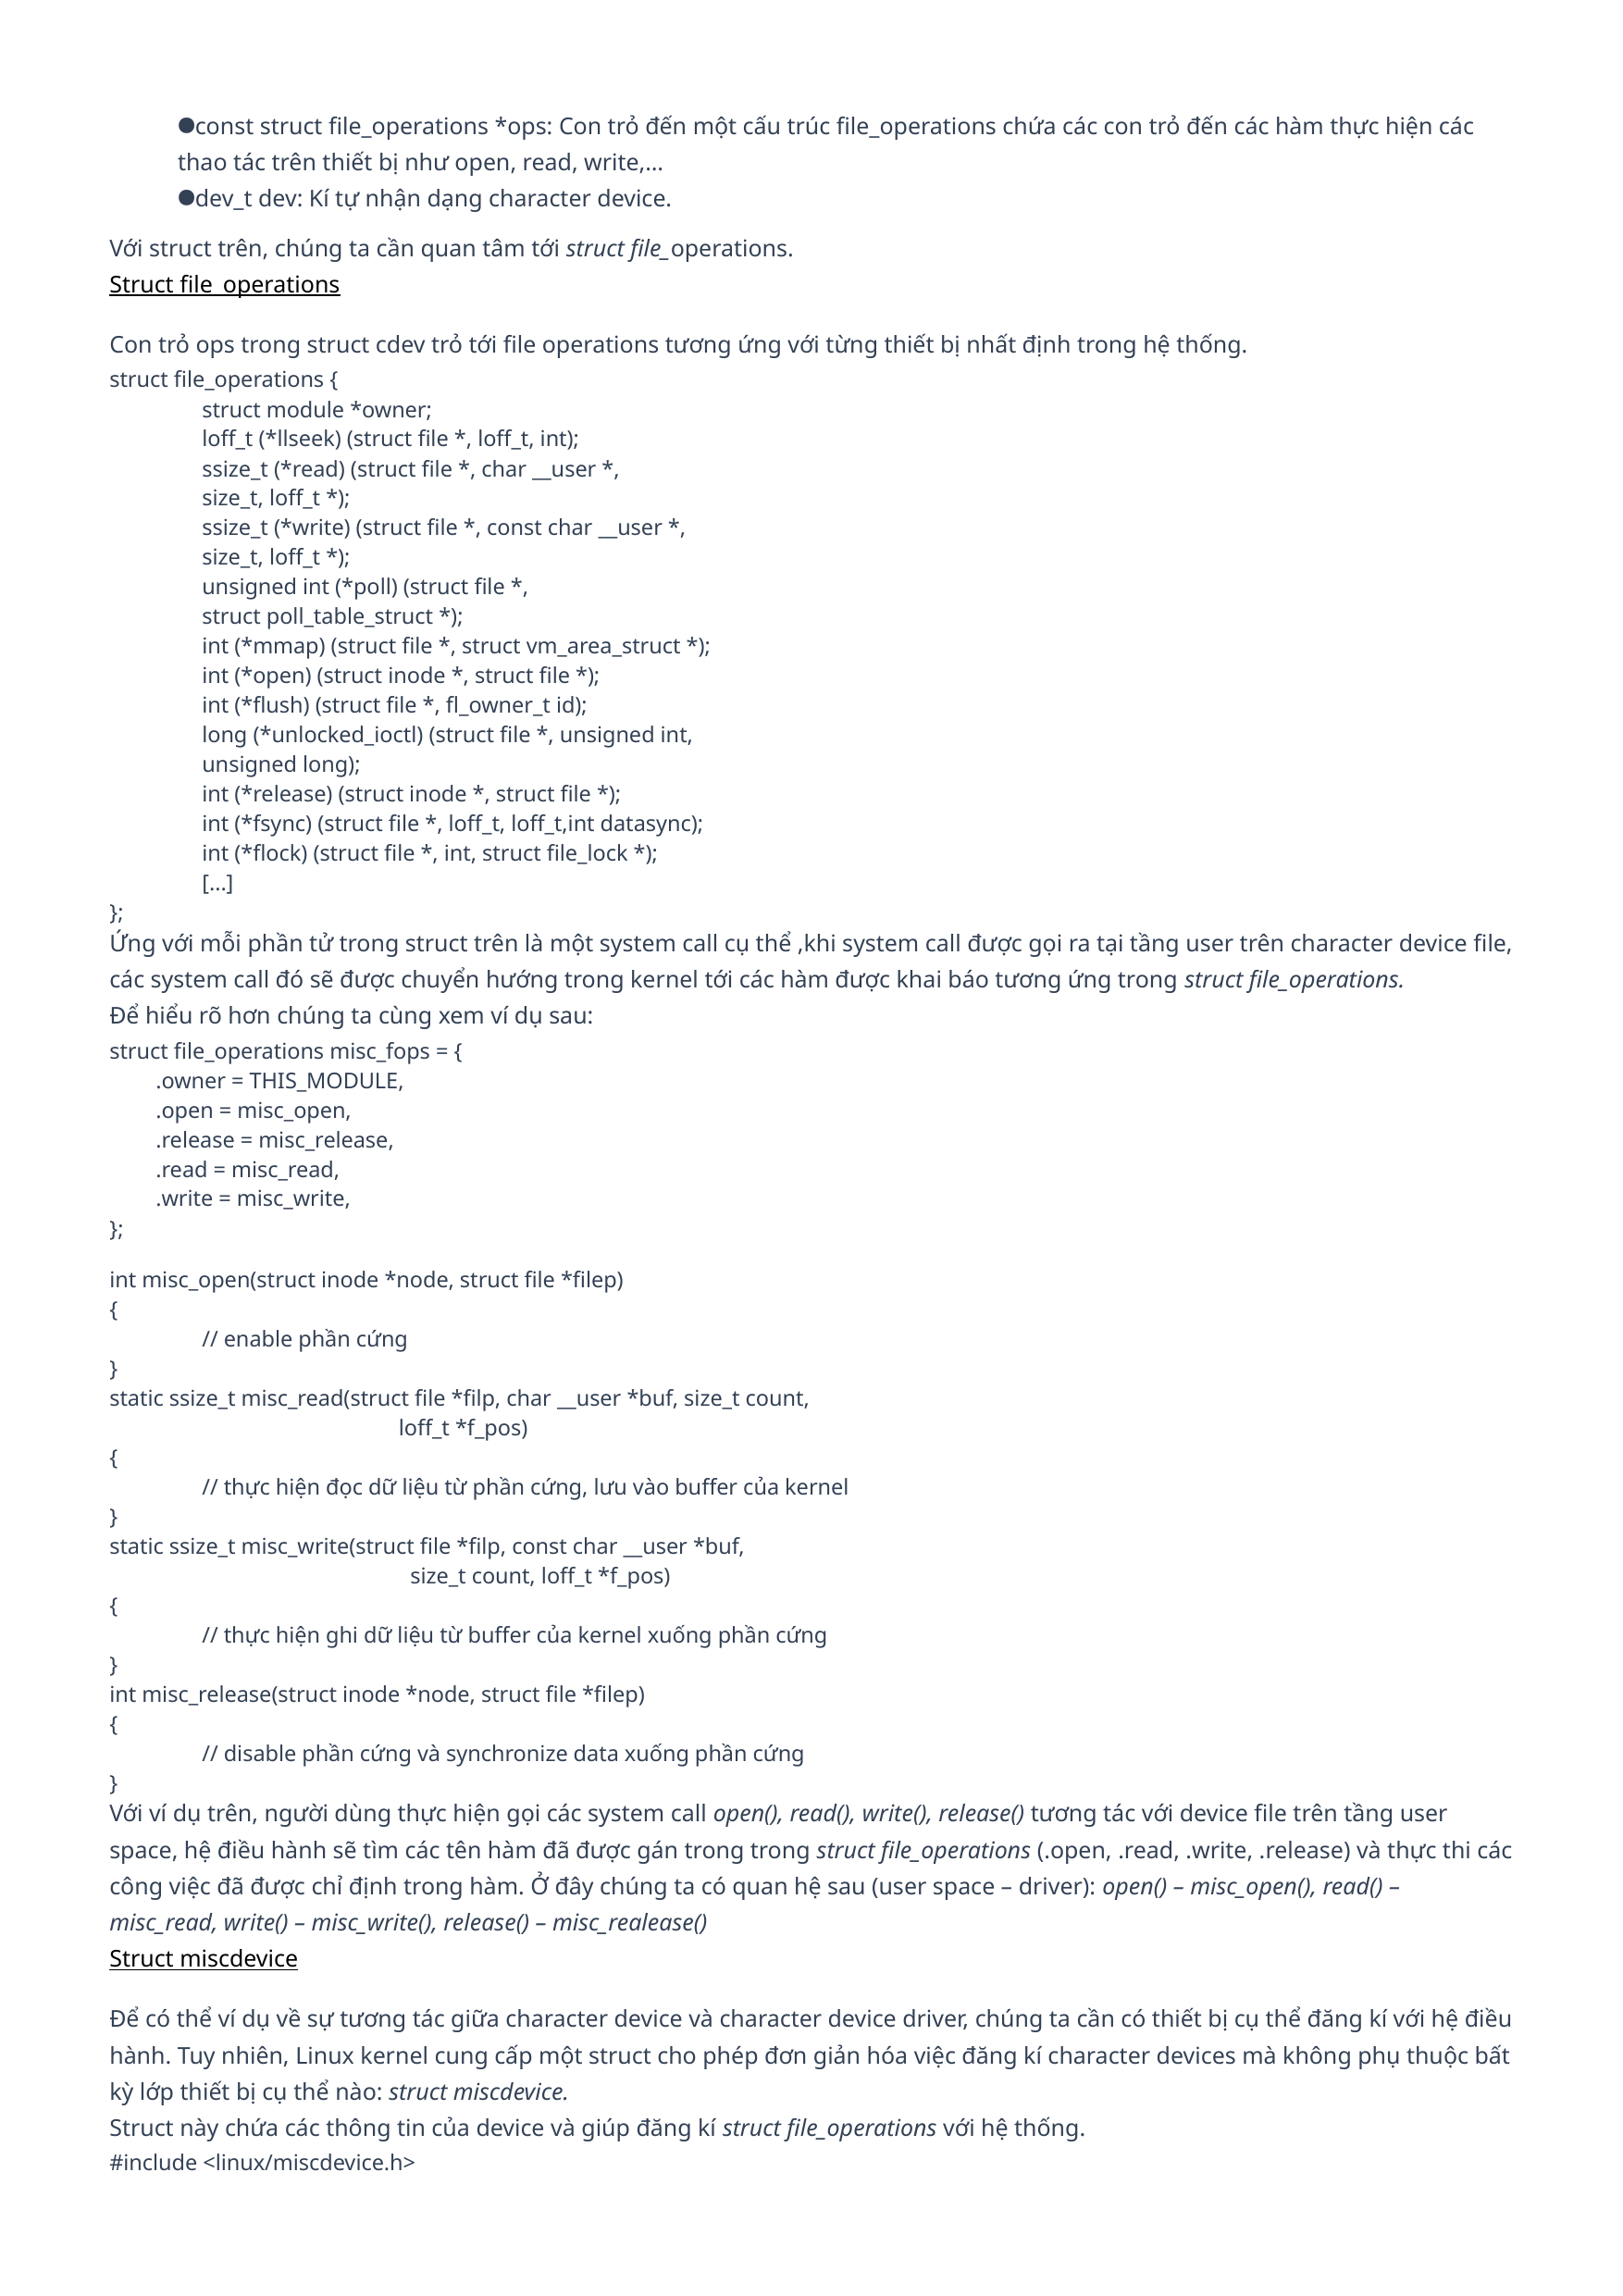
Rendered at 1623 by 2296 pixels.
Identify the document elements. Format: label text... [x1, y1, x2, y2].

text loff_t (*llseek) (struct file *, loff_t, int); [109, 424, 1514, 453]
text size_t, loff_t *); [109, 542, 1514, 572]
text size_t count, loff_t *f_pos) [109, 1560, 1514, 1590]
text ssize_t (*write) (struct file *, const char __user *, [109, 513, 1514, 542]
text size_t, loff_t *); [109, 483, 1514, 513]
text .write = misc_write, [109, 1184, 1514, 1213]
text Ứng với mỗi phần tử trong struct trên là một system call cụ thể ,khi system call được gọi ra tại tầng user trên character device file, các system call đó sẽ được chuyển hướng trong kernel tới các hàm được khai báo tương ứng trong struct file_operations. [109, 926, 1514, 995]
text // thực hiện ghi dữ liệu từ buffer của kernel xuống phần cứng [109, 1620, 1514, 1649]
text // disable phần cứng và synchronize data xuống phần cứng [109, 1738, 1514, 1768]
text }; [109, 897, 1514, 926]
text { [109, 1442, 1514, 1471]
text } [109, 1501, 1514, 1531]
text int misc_release(struct inode *node, struct file *filep) [109, 1679, 1514, 1708]
text ssize_t (*read) (struct file *, char __user *, [109, 453, 1514, 483]
text struct module *owner; [109, 394, 1514, 424]
text unsigned int (*poll) (struct file *, [109, 572, 1514, 602]
text int (*fsync) (struct file *, loff_t, loff_t,int datasync); [109, 808, 1514, 838]
text static ssize_t misc_write(struct file *filp, const char __user *buf, [109, 1531, 1514, 1560]
text int misc_open(struct inode *node, struct file *filep) [109, 1264, 1514, 1294]
text Để hiểu rõ hơn chúng ta cùng xem ví dụ sau: [109, 999, 1514, 1031]
text static ssize_t misc_read(struct file *filp, char __user *buf, size_t count, [109, 1383, 1514, 1412]
list dev_t dev: Kí tự nhận dạng character device. [109, 181, 1514, 214]
text .read = misc_read, [109, 1154, 1514, 1184]
text unsigned long); [109, 749, 1514, 779]
text .open = misc_open, [109, 1095, 1514, 1124]
text int (*flush) (struct file *, fl_owner_t id); [109, 690, 1514, 720]
list const struct file_operations *ops: Con trỏ đến một cấu trúc file_operations chứa các con trỏ đến các hàm thực hiện các thao tác trên thiết bị như open, read, write,… [109, 109, 1514, 177]
text int (*mmap) (struct file *, struct vm_area_struct *); [109, 631, 1514, 661]
text Với ví dụ trên, người dùng thực hiện gọi các system call open(), read(), write(), release() tương tác với device file trên tầng user space, hệ điều hành sẽ tìm các tên hàm đã được gán trong trong struct file_operations (.open, .read, .write, .release) và thực thi các công việc đã được chỉ định trong hàm. Ở đây chúng ta có quan hệ sau (user space – driver): open() – misc_open(), read() – misc_read, write() – misc_write(), release() – misc_realease() [109, 1797, 1514, 1938]
text { [109, 1294, 1514, 1323]
text } [109, 1649, 1514, 1679]
text Struct này chứa các thông tin của device và giúp đăng kí struct file_operations với hệ thống. [109, 2112, 1514, 2143]
text { [109, 1590, 1514, 1620]
subtitle Struct file_operations [109, 267, 1514, 299]
text Với struct trên, chúng ta cần quan tâm tới struct file_operations. [109, 231, 1514, 263]
text int (*flock) (struct file *, int, struct file_lock *); [109, 838, 1514, 867]
text Con trỏ ops trong struct cdev trỏ tới file operations tương ứng với từng thiết bị nhất định trong hệ thống. [109, 329, 1514, 360]
text [...] [109, 867, 1514, 897]
text #include <linux/miscdevice.h> [109, 2148, 1514, 2178]
text Để có thể ví dụ về sự tương tác giữa character device và character device driver, chúng ta cần có thiết bị cụ thể đăng kí với hệ điều hành. Tuy nhiên, Linux kernel cung cấp một struct cho phép đơn giản hóa việc đăng kí character devices mà không phụ thuộc bất kỳ lớp thiết bị cụ thể nào: struct miscdevice. [109, 2003, 1514, 2106]
text loff_t *f_pos) [109, 1412, 1514, 1442]
text }; [109, 1213, 1514, 1243]
text struct file_operations misc_fops = { [109, 1036, 1514, 1065]
text // enable phần cứng [109, 1323, 1514, 1353]
text .owner = THIS_MODULE, [109, 1065, 1514, 1095]
text { [109, 1708, 1514, 1738]
text .release = misc_release, [109, 1124, 1514, 1154]
subtitle Struct miscdevice [109, 1942, 1514, 1974]
text struct poll_table_struct *); [109, 602, 1514, 631]
text long (*unlocked_ioctl) (struct file *, unsigned int, [109, 720, 1514, 749]
text int (*open) (struct inode *, struct file *); [109, 661, 1514, 690]
text } [109, 1768, 1514, 1797]
text struct file_operations { [109, 365, 1514, 394]
text } [109, 1353, 1514, 1383]
text int (*release) (struct inode *, struct file *); [109, 779, 1514, 808]
text // thực hiện đọc dữ liệu từ phần cứng, lưu vào buffer của kernel [109, 1471, 1514, 1501]
